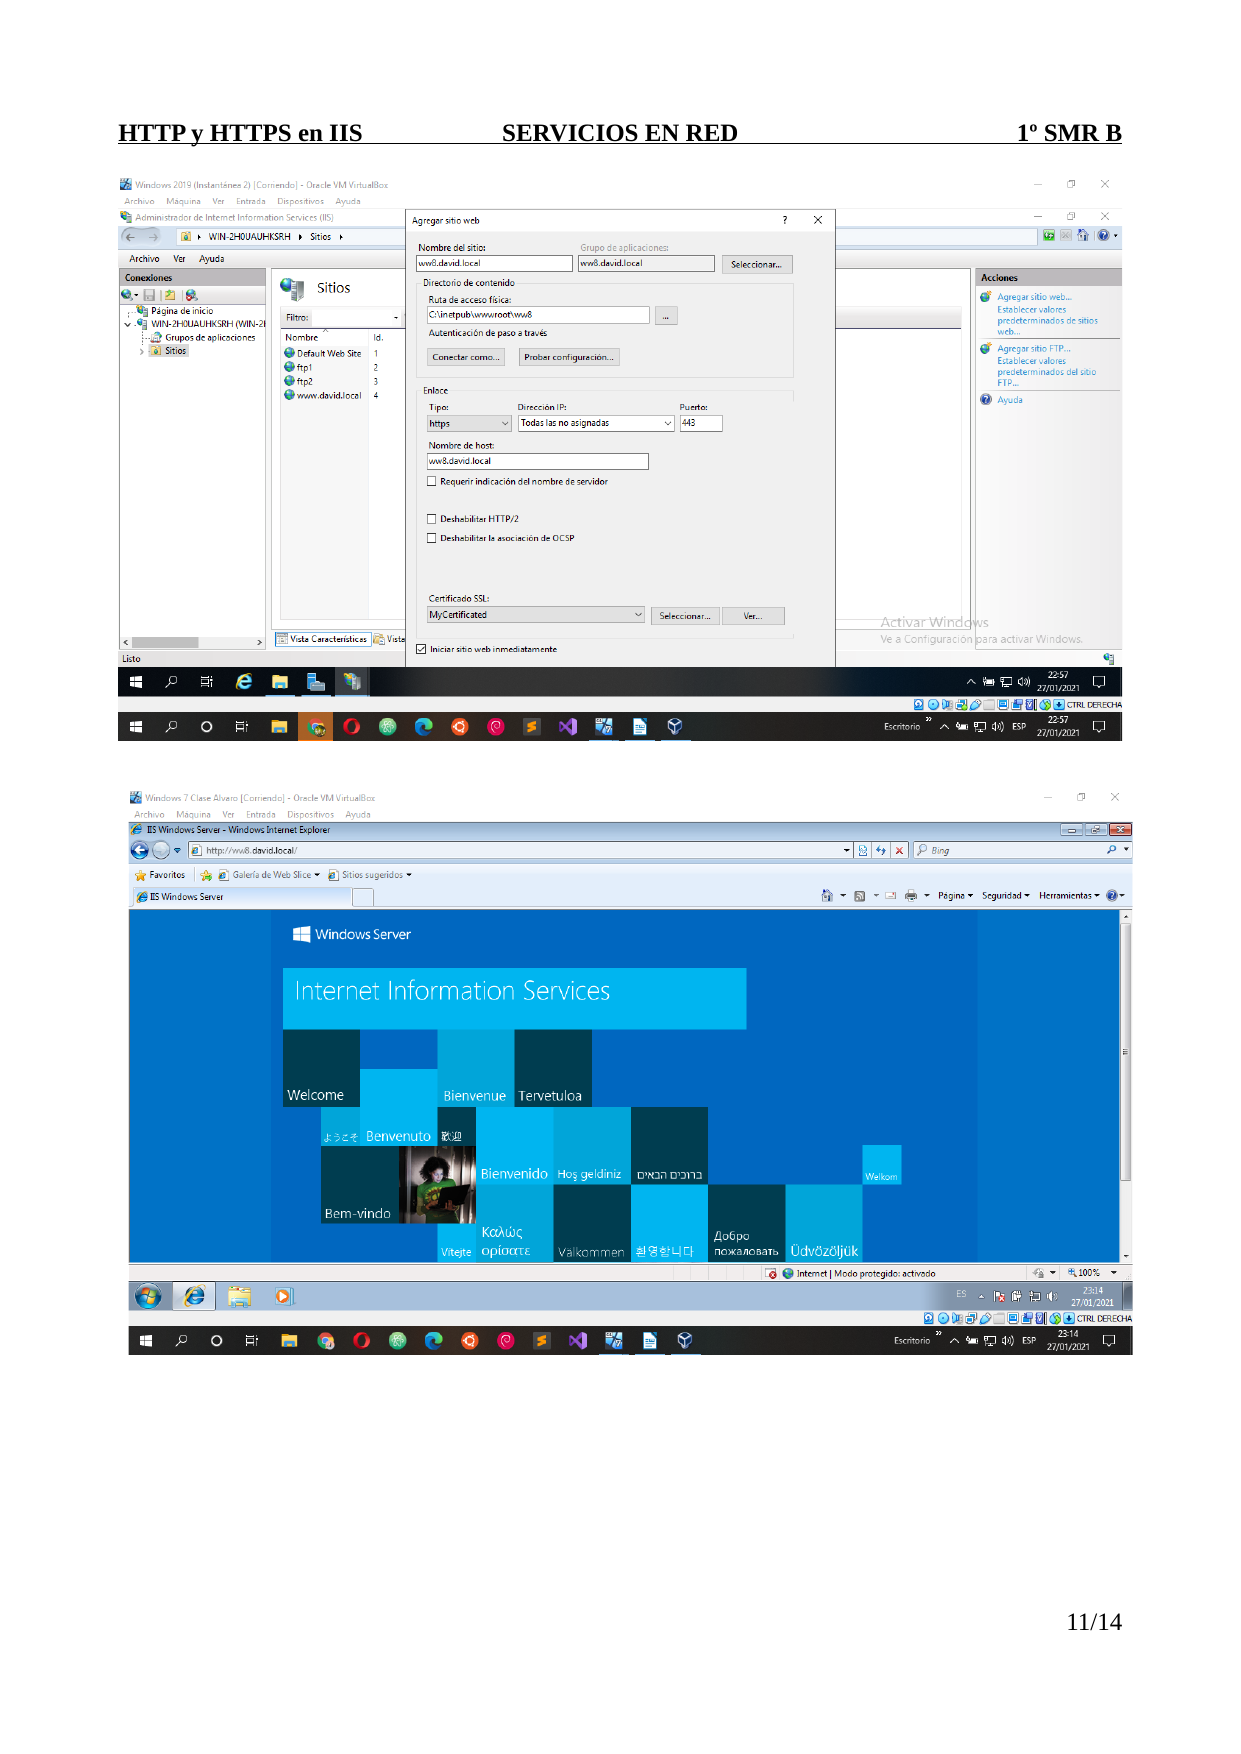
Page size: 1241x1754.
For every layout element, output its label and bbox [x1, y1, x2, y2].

picture [118, 176, 1123, 741]
picture [128, 790, 1133, 1355]
